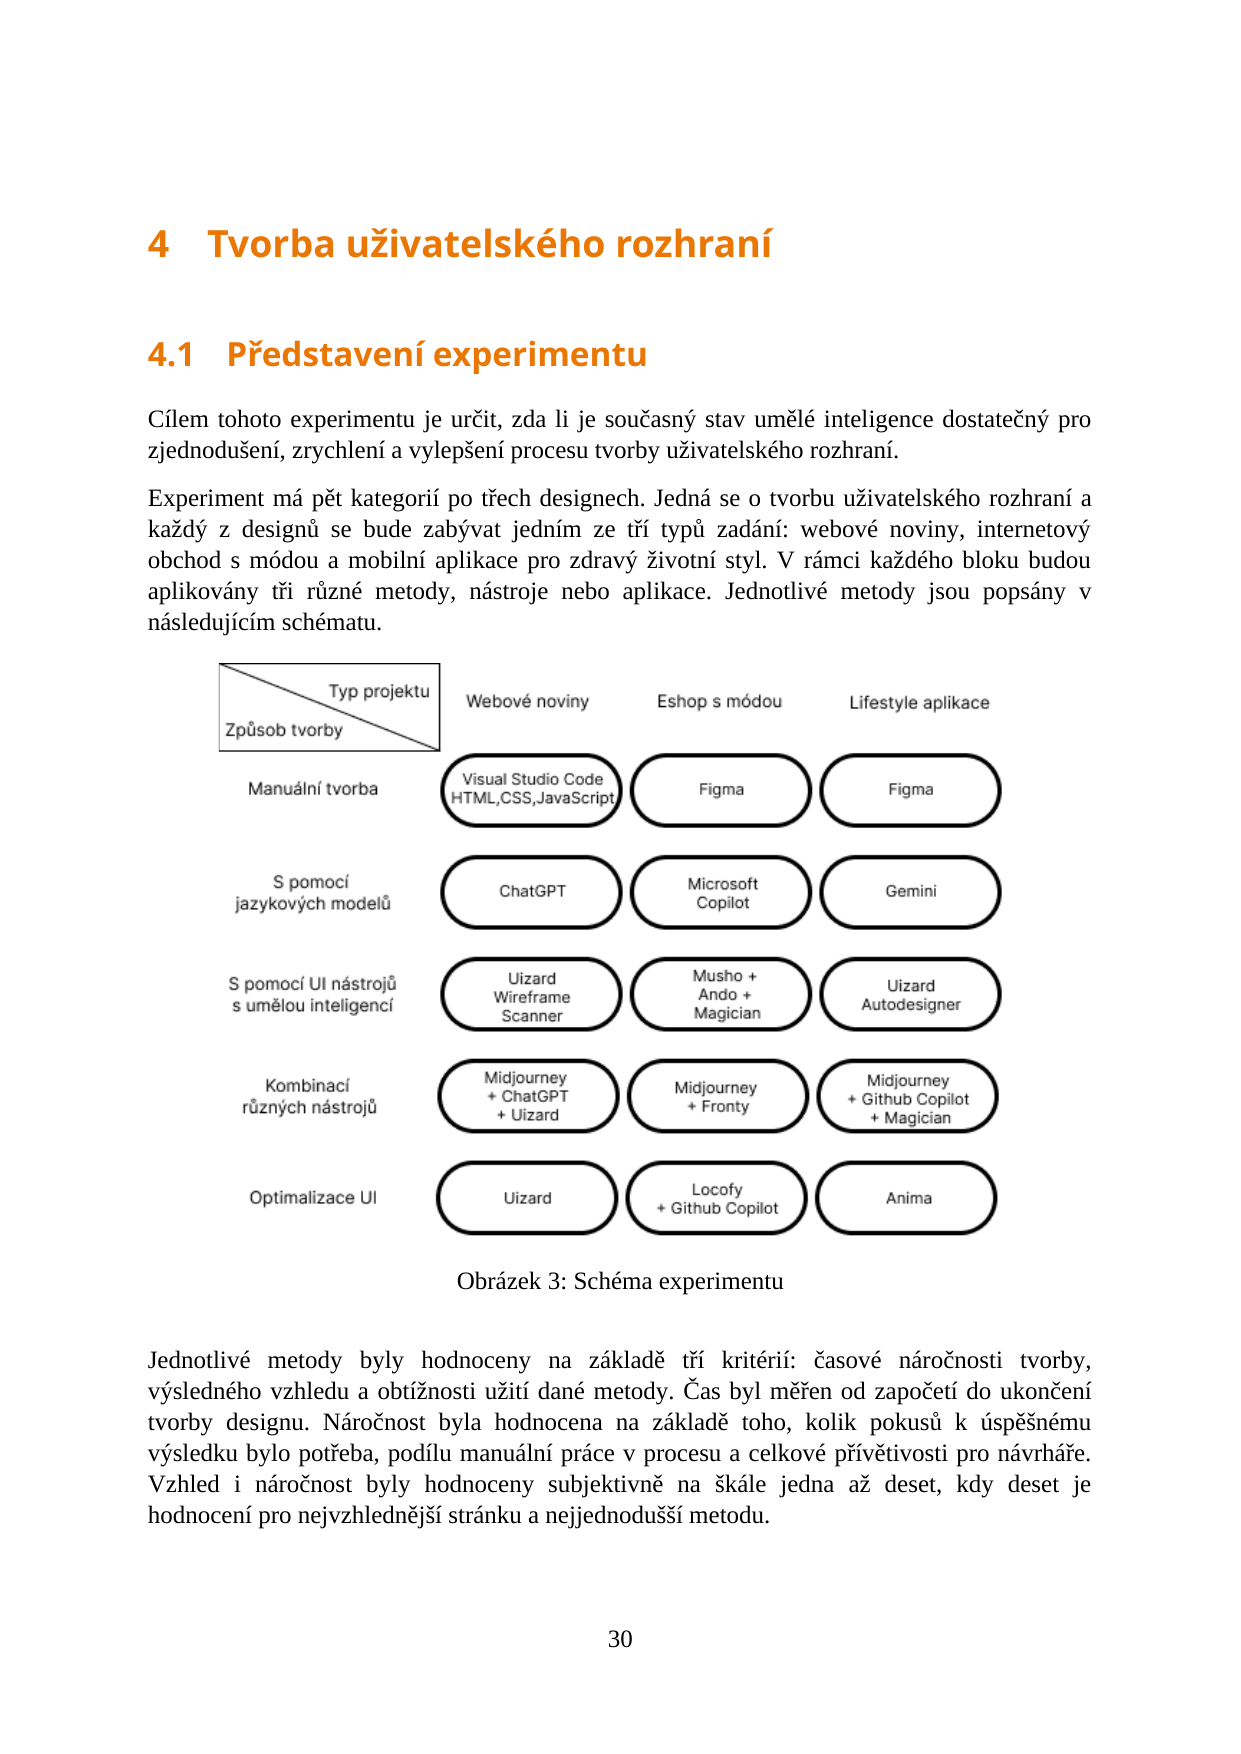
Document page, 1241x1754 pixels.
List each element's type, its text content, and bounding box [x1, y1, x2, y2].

subtitle Představení experimentu [148, 330, 1092, 376]
picture [218, 663, 1022, 1267]
text Experiment má pět kategorií po třech designech. Jedná se o tvorbu uživatelského rozhraní a každý z designů se bude zabývat jedním ze tří typů zadání: webové noviny, internetový obchod s módou a mobilní aplikace pro zdravý životní styl. V rámci každého bloku budou aplikovány tři různé metody, nástroje nebo aplikace. Jednotlivé metody jsou popsány v následujícím schématu. [148, 483, 1092, 636]
text Obrázek 3: Schéma experimentu [262, 1267, 978, 1295]
text Jednotlivé metody byly hodnoceny na základě tří kritérií: časové náročnosti tvorby, výsledného vzhledu a obtížnosti užití dané metody. Čas byl měřen od započetí do ukončení tvorby designu. Náročnost byla hodnocena na základě toho, kolik pokusů k úspěšnému výsledku bylo potřeba, podílu manuální práce v procesu a celkové přívětivosti pro návrháře. Vzhled i náročnost byly hodnoceny subjektivně na škále jedna až deset, kdy deset je hodnocení pro nejvzhlednější stránku a nejjednodušší metodu. [148, 1345, 1092, 1529]
text Cílem tohoto experimentu je určit, zda li je současný stav umělé inteligence dostatečný pro zjednodušení, zrychlení a vylepšení procesu tvorby uživatelského rozhraní. [148, 404, 1092, 464]
subtitle Tvorba uživatelského rozhraní [148, 217, 1092, 268]
